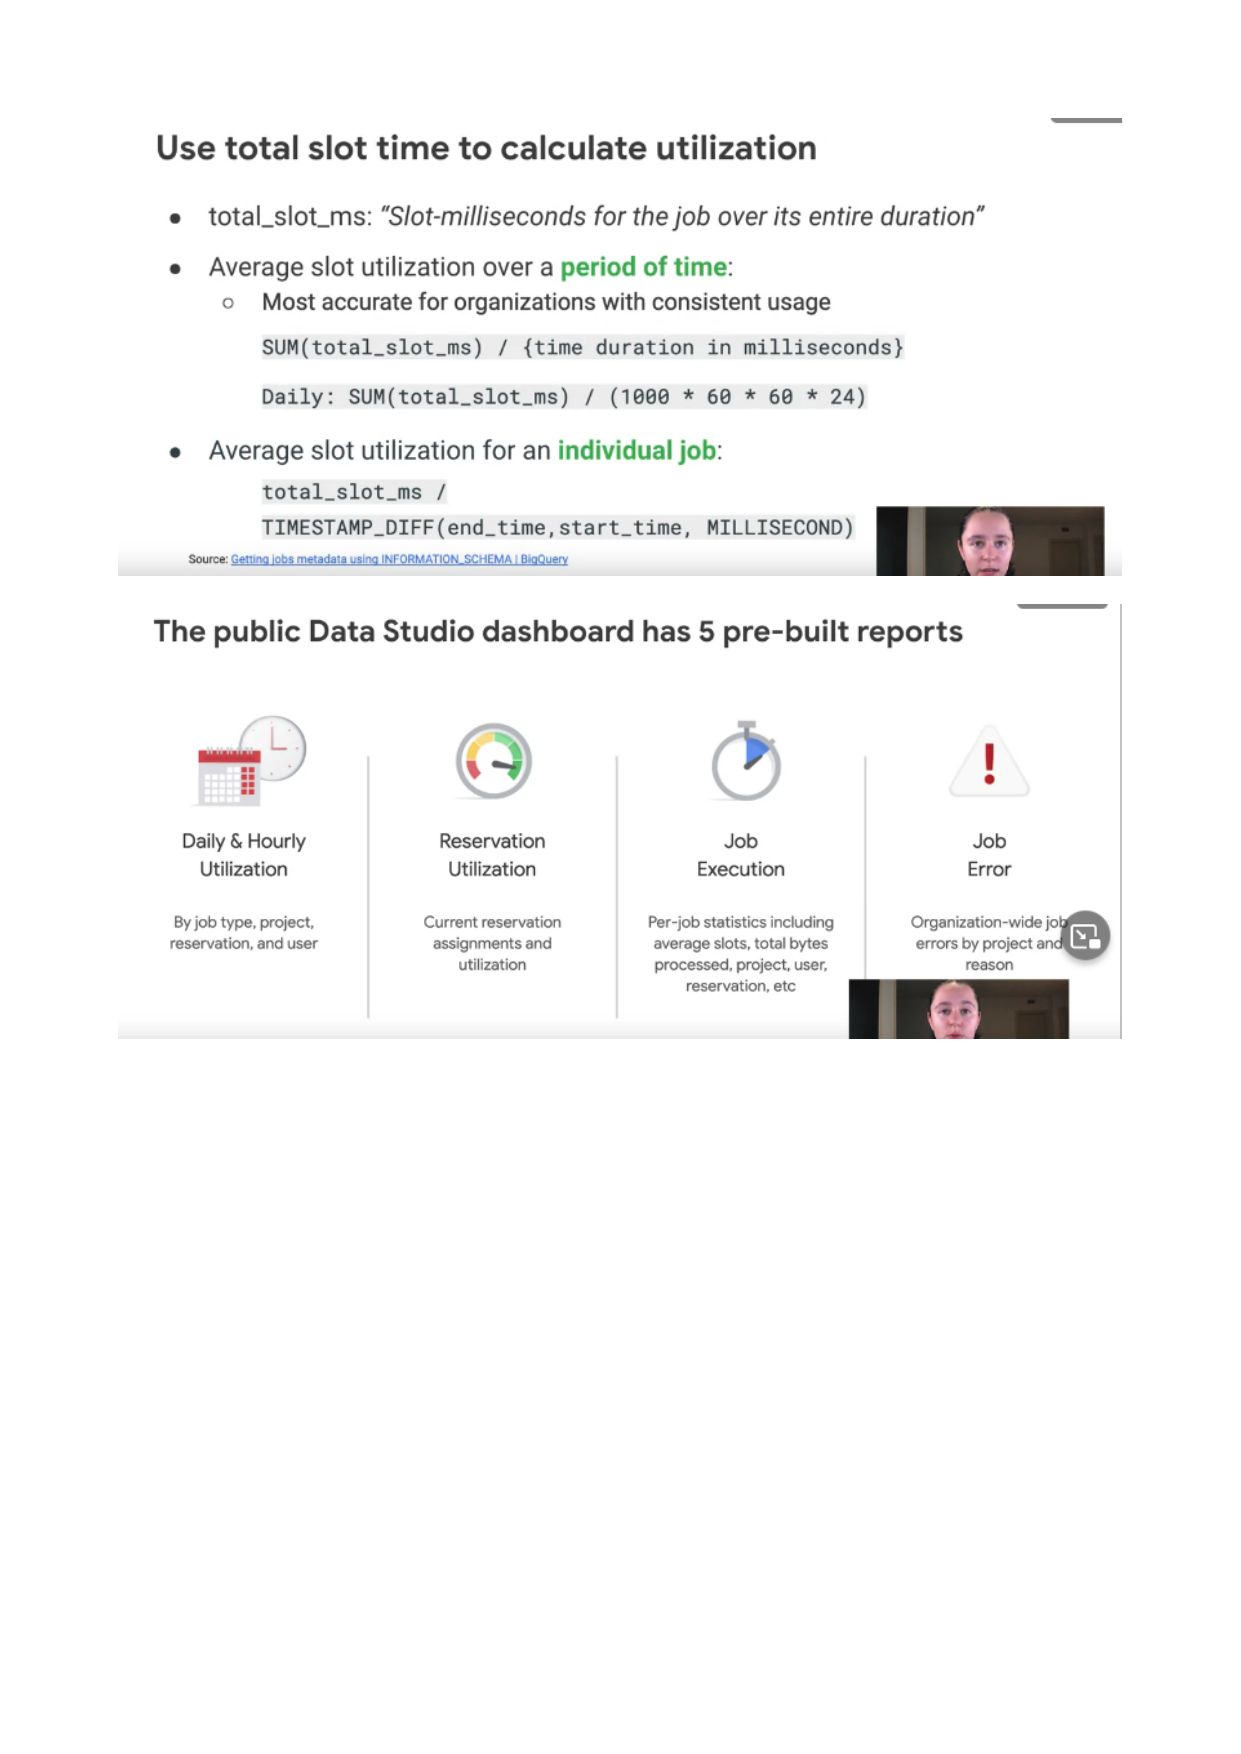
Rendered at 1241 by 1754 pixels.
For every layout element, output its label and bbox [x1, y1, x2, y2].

picture [118, 118, 1123, 576]
picture [118, 604, 1123, 1039]
